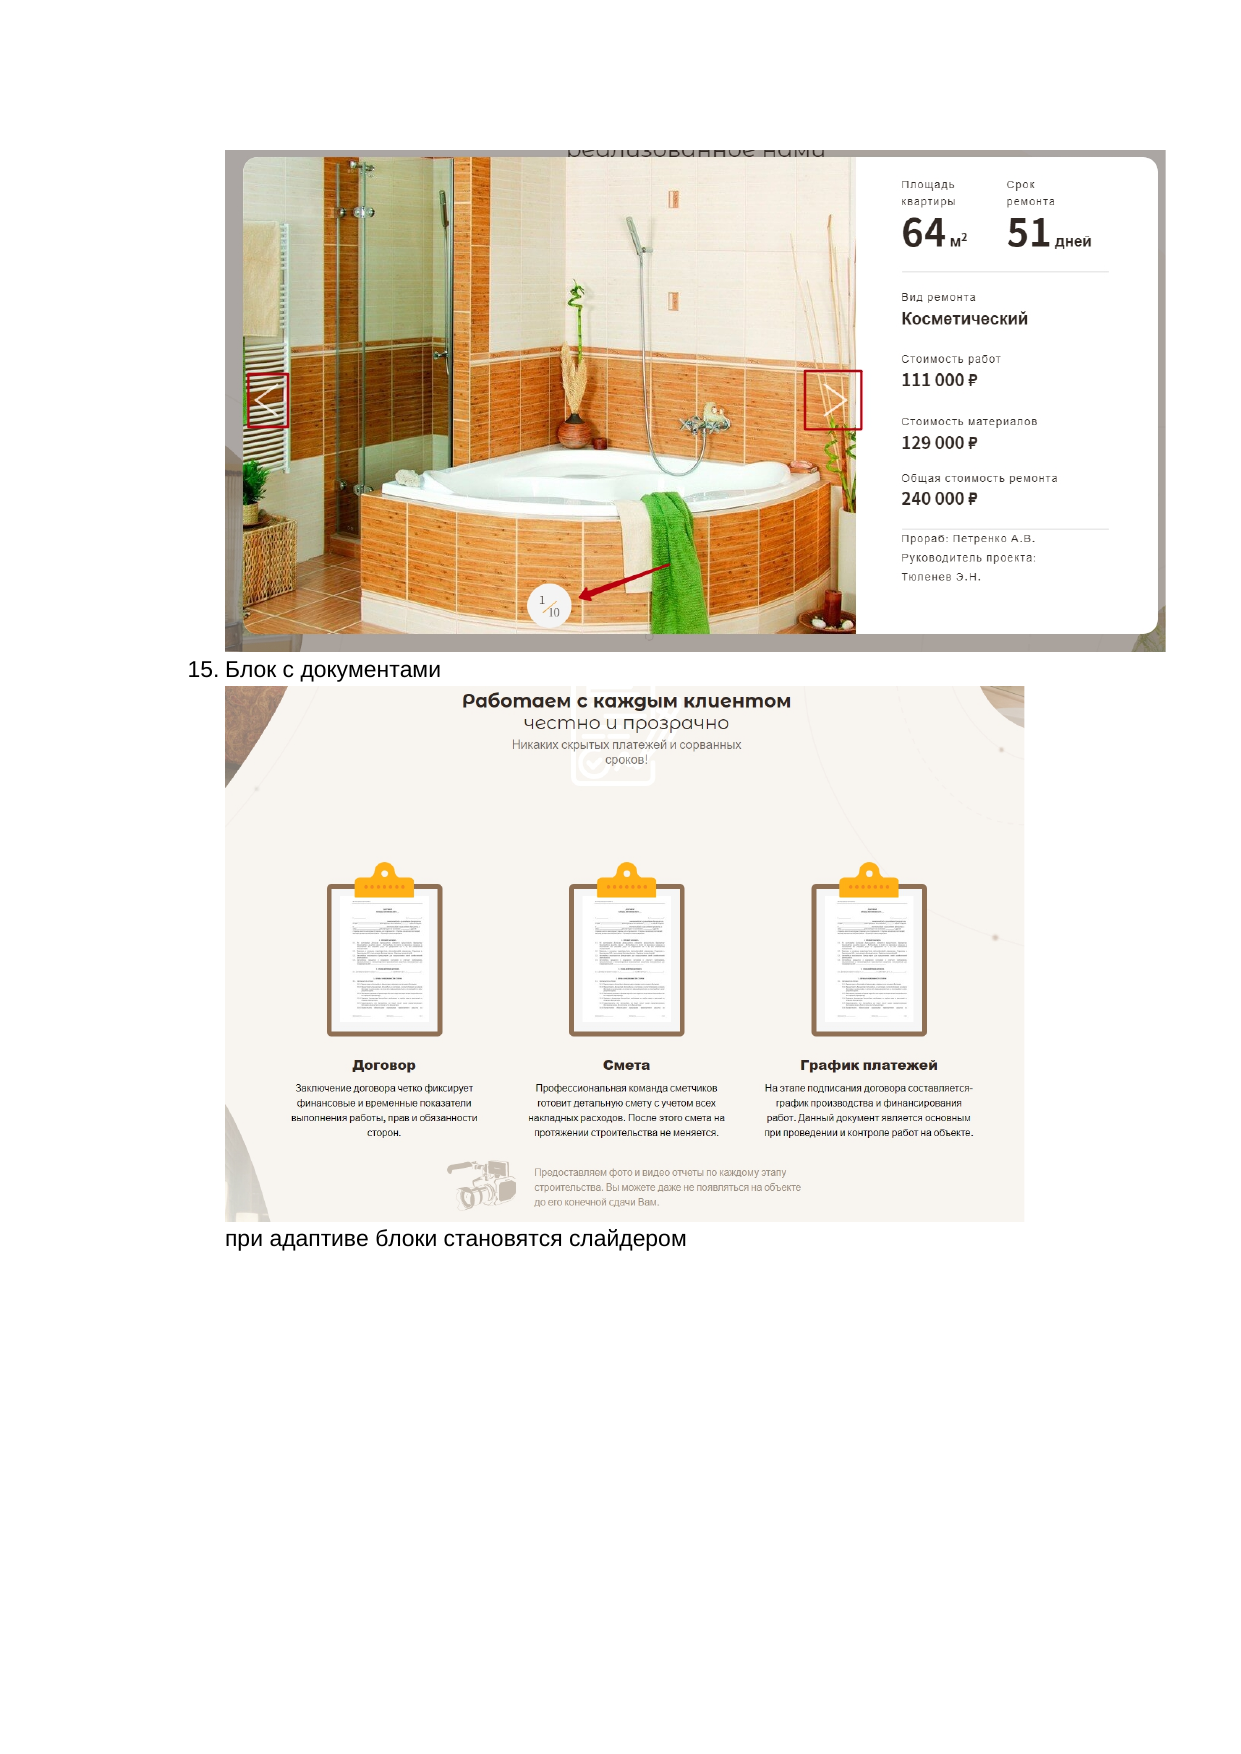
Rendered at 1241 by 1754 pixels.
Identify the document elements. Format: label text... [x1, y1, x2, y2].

picture [225, 686, 1025, 1222]
list Блок с документами [187, 656, 1090, 682]
picture [225, 150, 1166, 652]
text при адаптиве блоки становятся слайдером [225, 1225, 1090, 1252]
